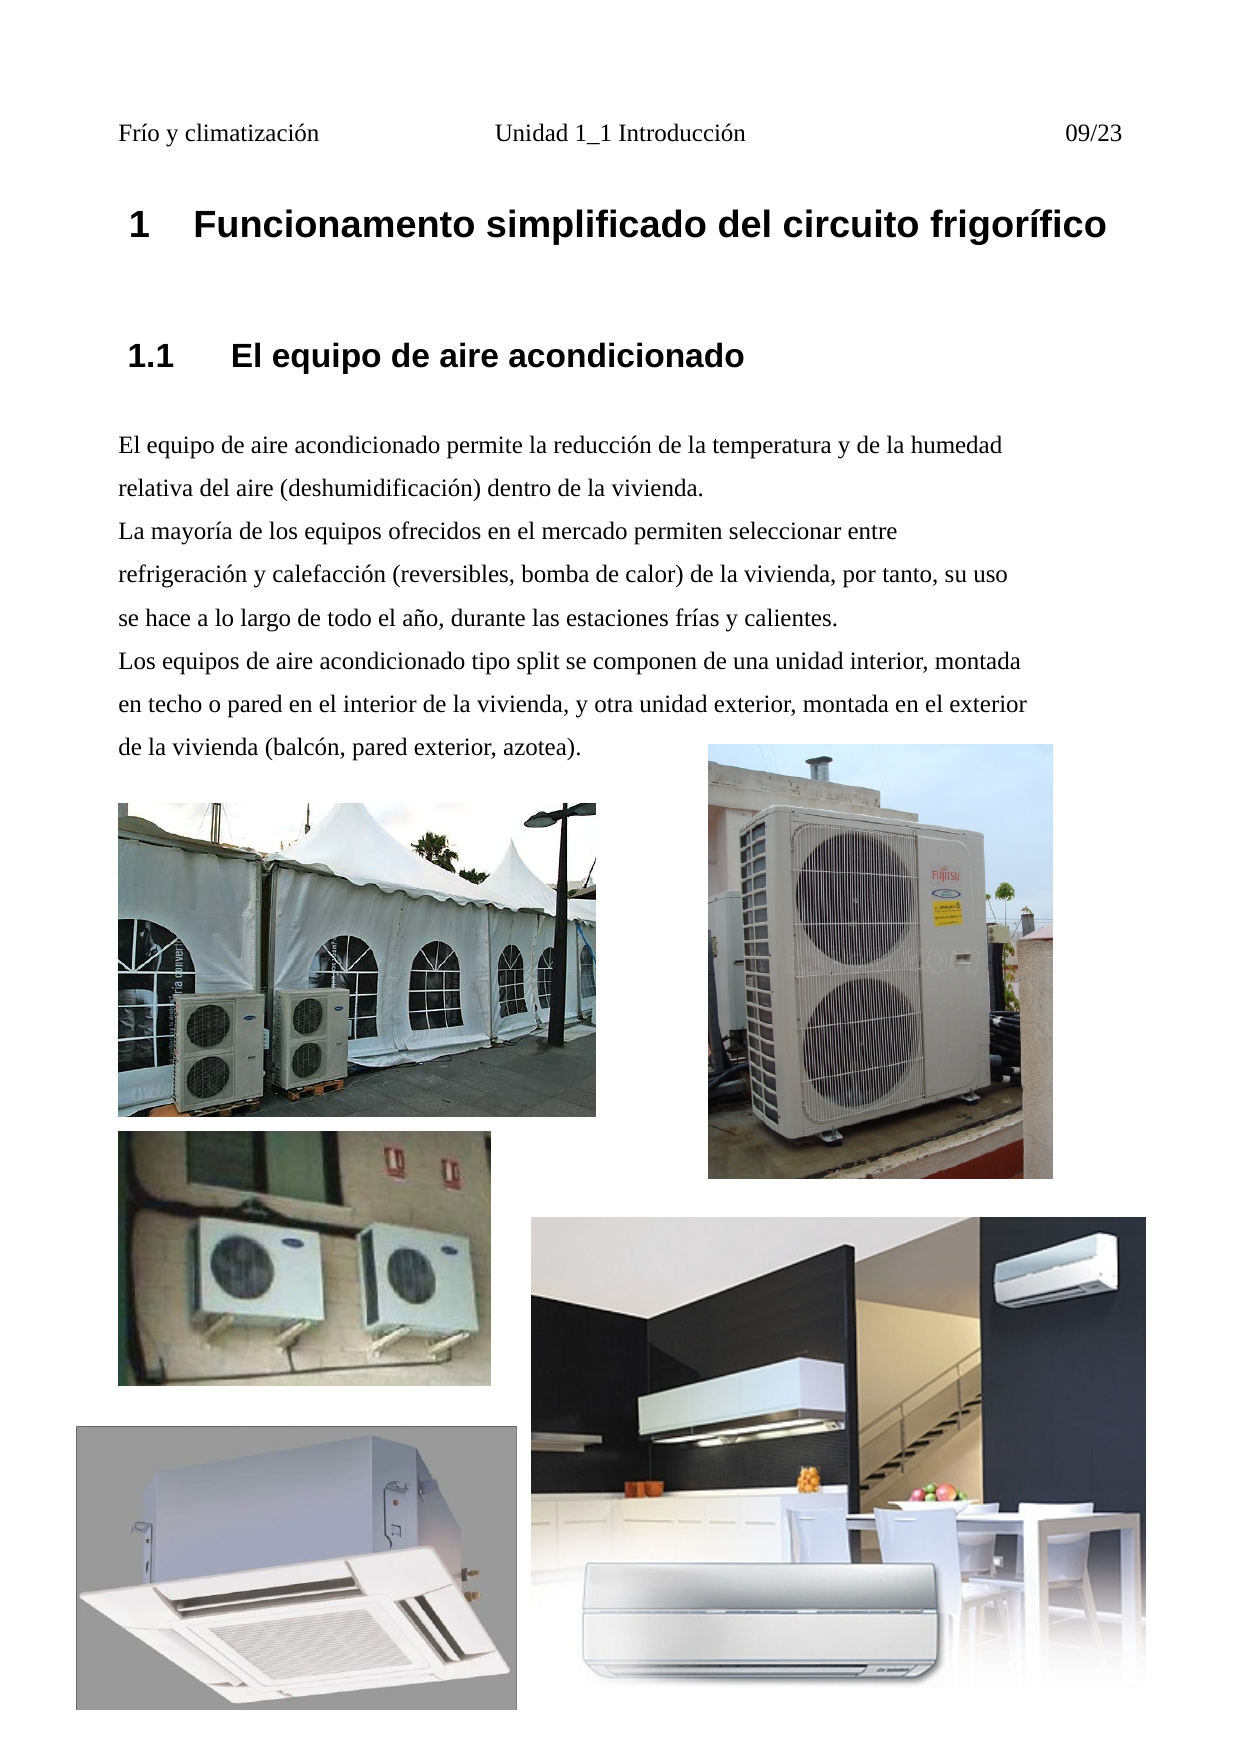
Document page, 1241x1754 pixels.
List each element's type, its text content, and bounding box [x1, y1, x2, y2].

text de la vivienda (balcón, pared exterior, azotea). [118, 732, 1122, 761]
text relativa del aire (deshumidificación) dentro de la vivienda. [118, 473, 1122, 502]
text en techo o pared en el interior de la vivienda, y otra unidad exterior, montada en el exterior [118, 689, 1122, 718]
subtitle Funcionamento simplificado del circuito frigorífico [118, 201, 1122, 245]
picture [708, 744, 1053, 1179]
text El equipo de aire acondicionado permite la reducción de la temperatura y de la humedad [118, 430, 1122, 459]
picture [118, 1131, 491, 1386]
text se hace a lo largo de todo el año, durante las estaciones frías y calientes. [118, 603, 1122, 631]
subtitle El equipo de aire acondicionado [118, 336, 1122, 374]
text La mayoría de los equipos ofrecidos en el mercado permiten seleccionar entre [118, 516, 1122, 545]
picture [118, 803, 596, 1117]
picture [531, 1217, 1146, 1688]
picture [76, 1426, 517, 1710]
text Los equipos de aire acondicionado tipo split se componen de una unidad interior, montada [118, 646, 1122, 674]
text refrigeración y calefacción (reversibles, bomba de calor) de la vivienda, por tanto, su uso [118, 559, 1122, 588]
